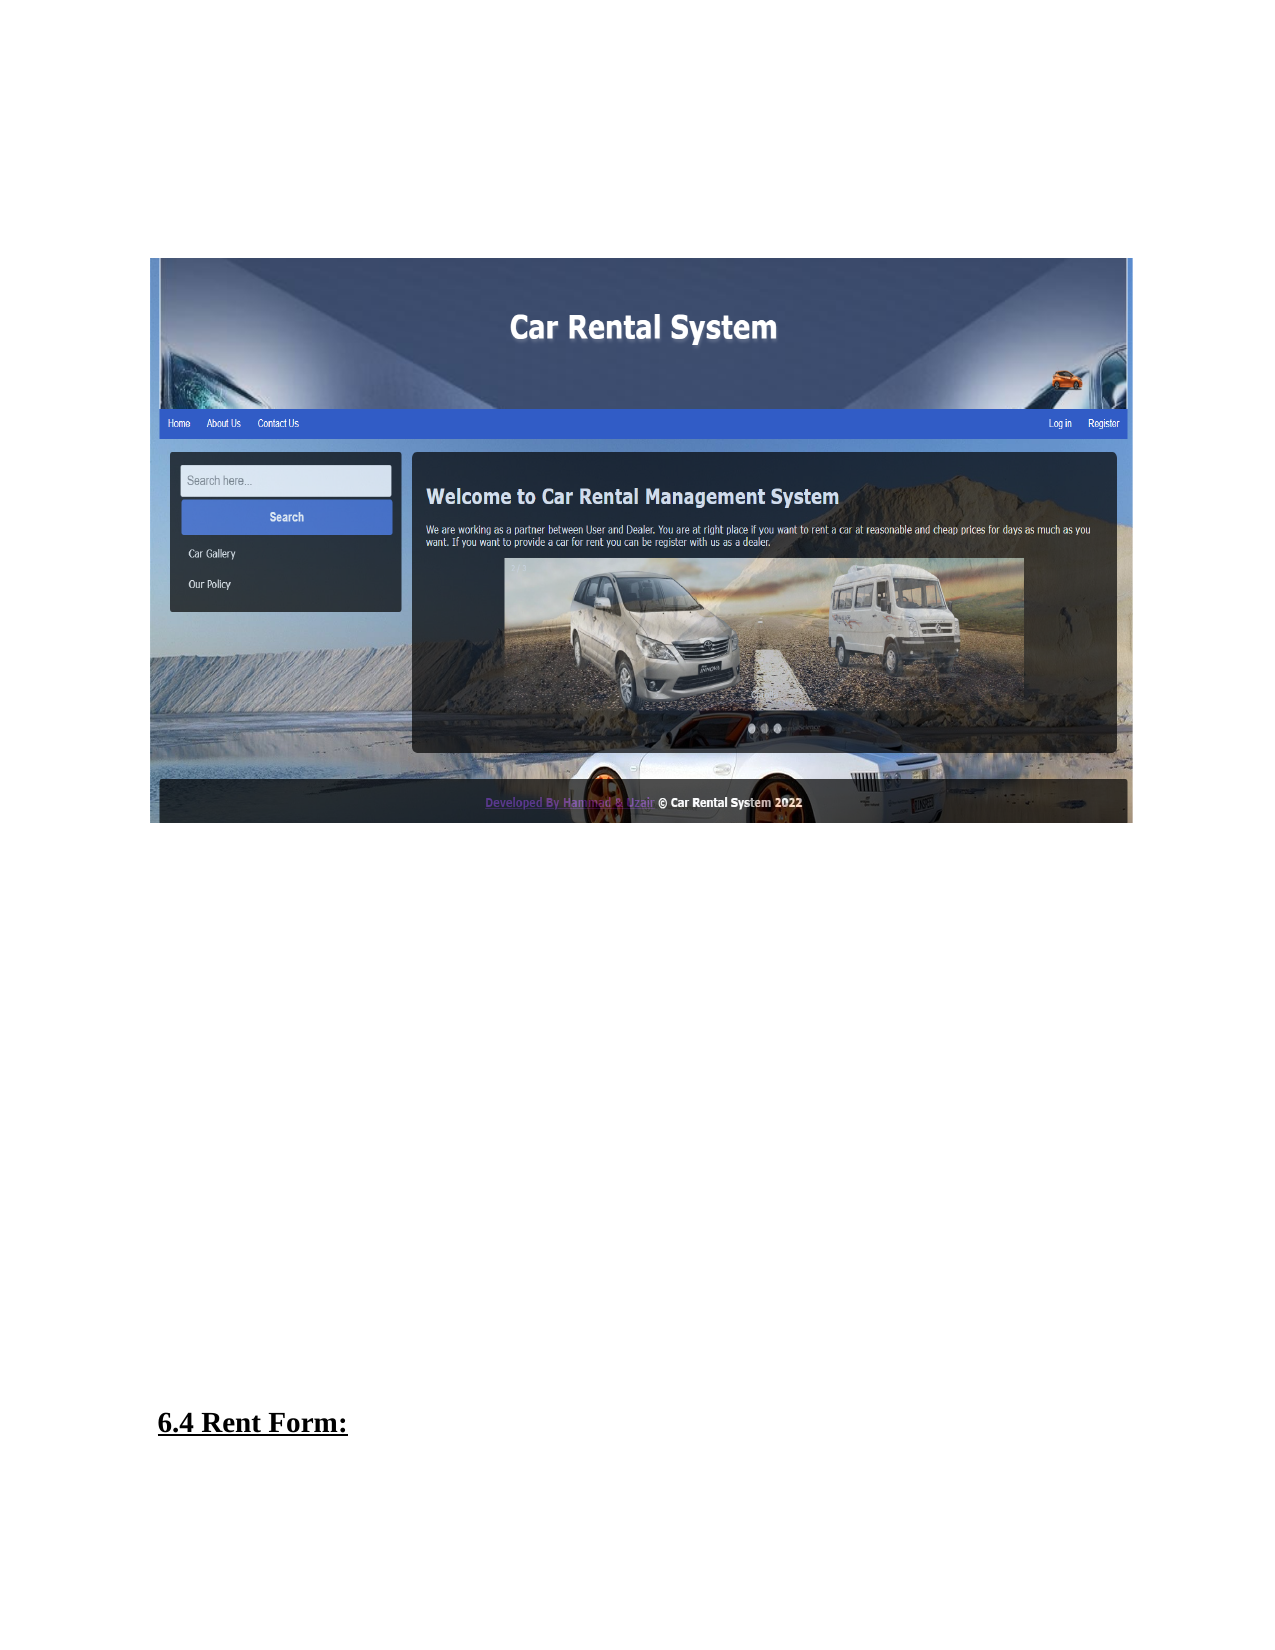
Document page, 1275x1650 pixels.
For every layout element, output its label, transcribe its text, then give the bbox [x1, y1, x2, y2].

text 6.4 Rent Form: [150, 1405, 1133, 1438]
